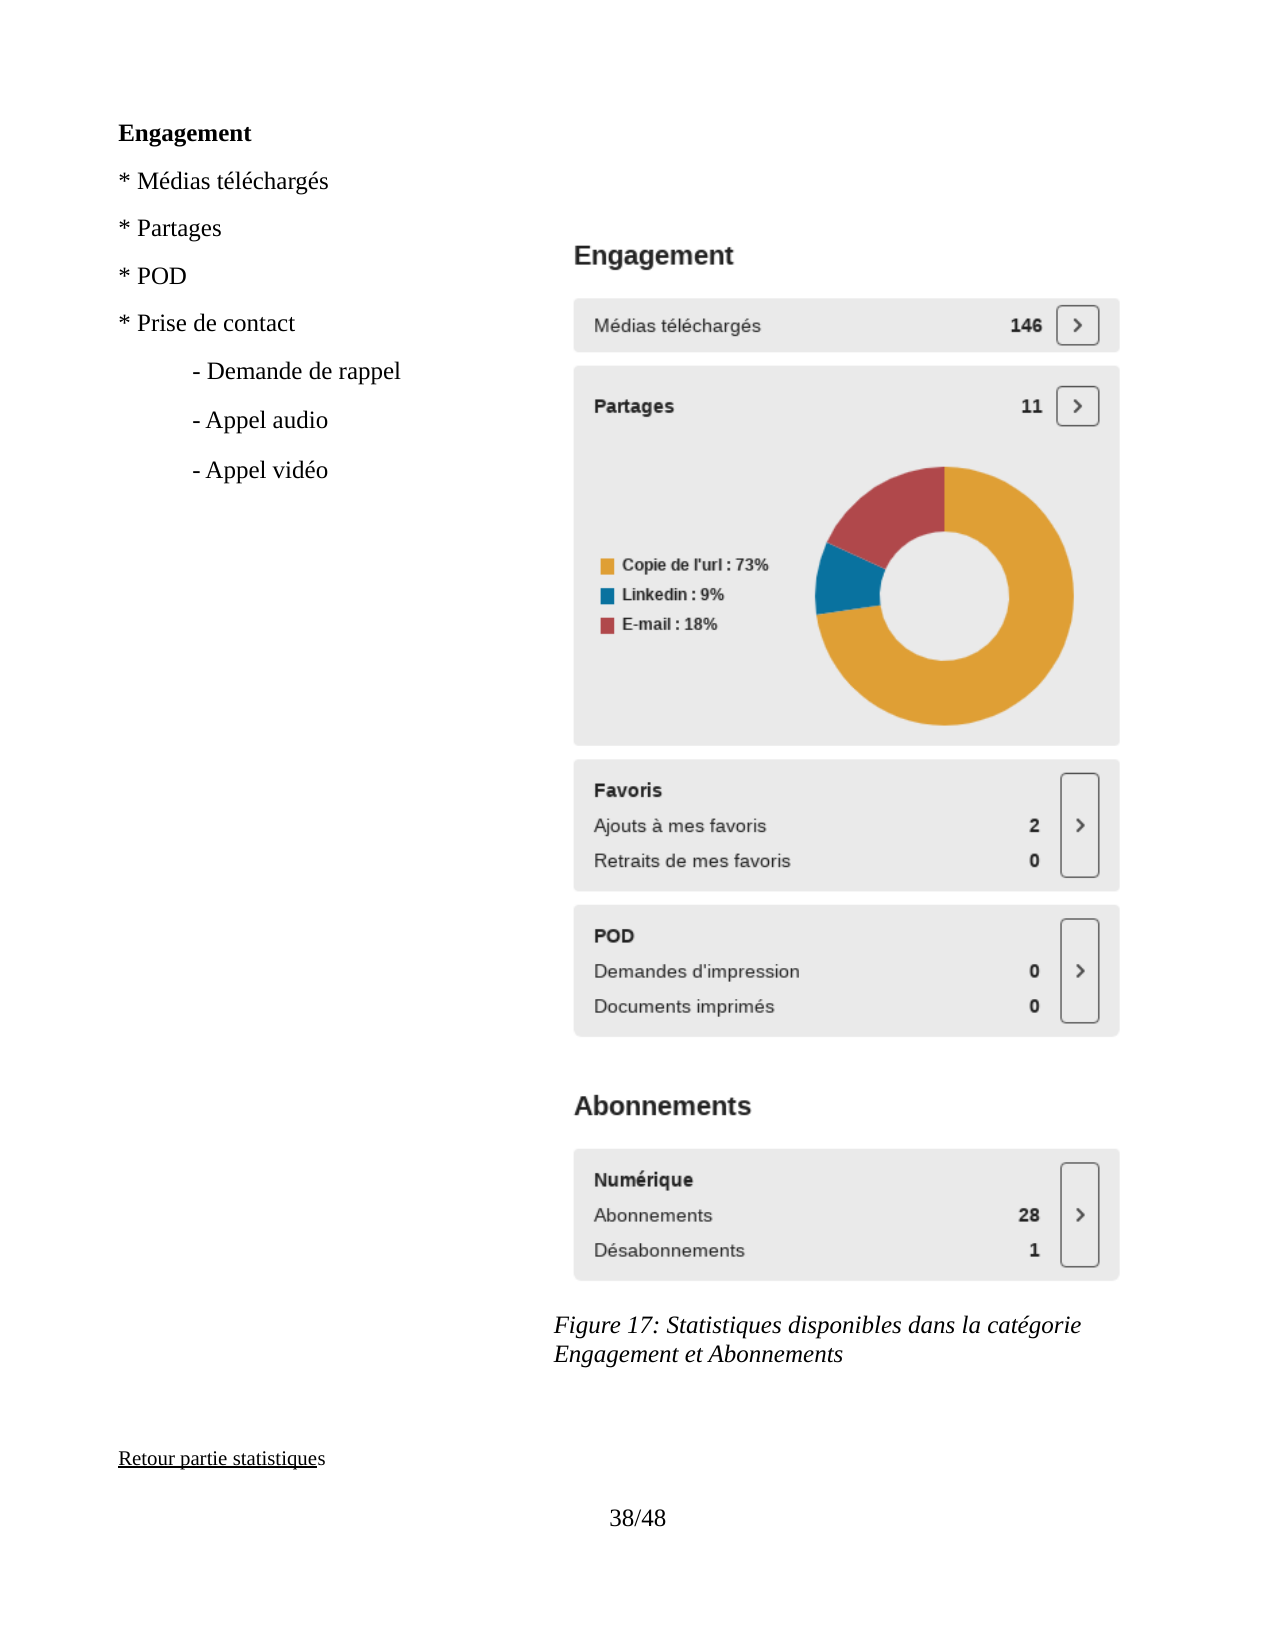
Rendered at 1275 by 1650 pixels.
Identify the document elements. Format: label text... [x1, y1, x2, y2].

text Retour partie statistiques [118, 1446, 1157, 1469]
text [1143, 406, 1157, 434]
text - Appel vidéo [118, 455, 551, 484]
text Figure 17: Statistiques disponibles dans la catégorie Engagement et Abonnements [553, 1306, 1140, 1368]
text * POD [118, 261, 551, 290]
text - Demande de rappel [118, 356, 551, 385]
picture [553, 223, 1141, 1306]
text Engagement [118, 118, 1157, 147]
text * Partages [118, 208, 1157, 1371]
text * Médias téléchargés [118, 166, 1157, 194]
text [1143, 356, 1157, 385]
text [1143, 455, 1157, 484]
text * Prise de contact [118, 308, 551, 337]
text - Appel audio [118, 406, 551, 434]
text [1143, 308, 1157, 337]
text [1143, 261, 1157, 290]
